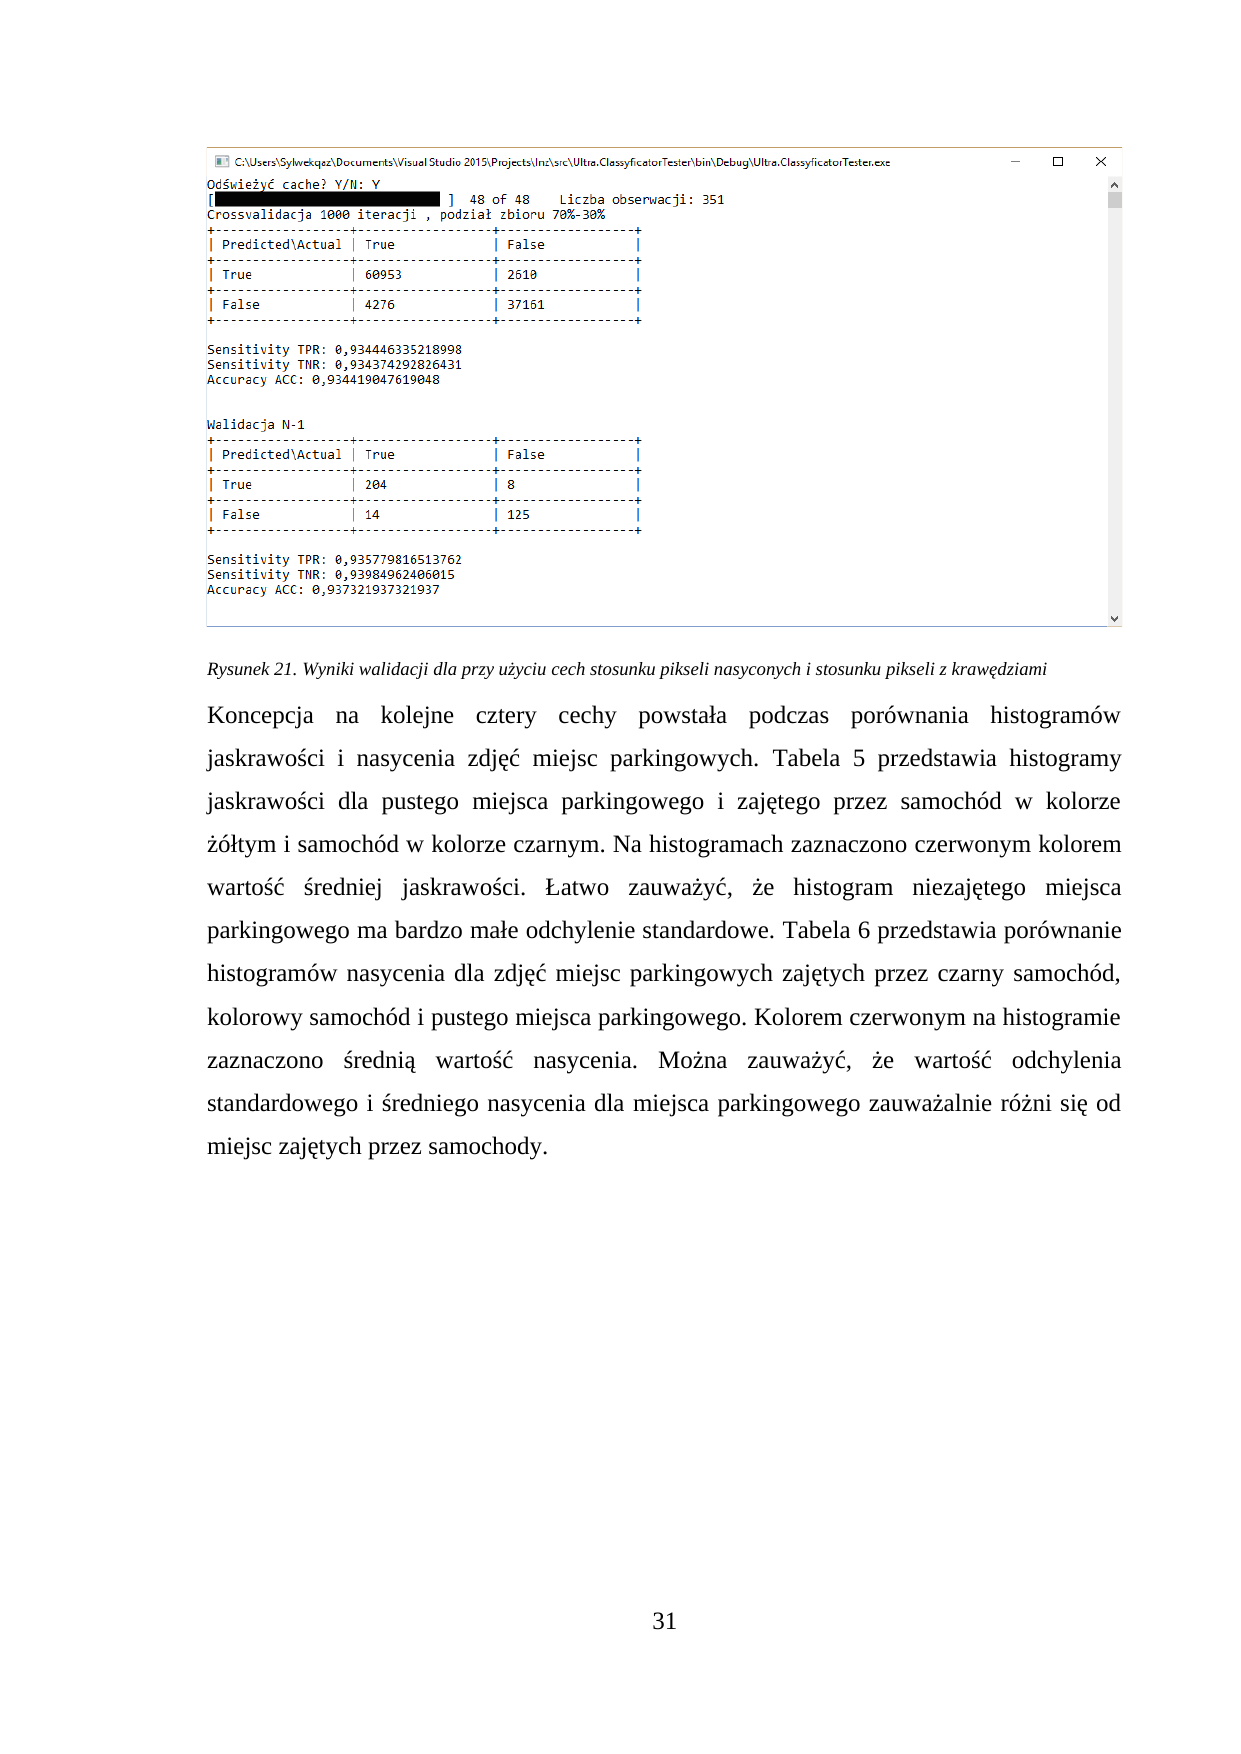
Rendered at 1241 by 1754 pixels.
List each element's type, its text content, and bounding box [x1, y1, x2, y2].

text Koncepcja na kolejne cztery cechy powstała podczas porównania histogramów jaskrawości i nasycenia zdjęć miejsc parkingowych. Tabela 5 przedstawia histogramy jaskrawości dla pustego miejsca parkingowego i zajętego przez samochód w kolorze żółtym i samochód w kolorze czarnym. Na histogramach zaznaczono czerwonym kolorem wartość średniej jaskrawości. Łatwo zauważyć, że histogram niezajętego miejsca parkingowego ma bardzo małe odchylenie standardowe. Tabela 6 przedstawia porównanie histogramów nasycenia dla zdjęć miejsc parkingowych zajętych przez czarny samochód, kolorowy samochód i pustego miejsca parkingowego. Kolorem czerwonym na histogramie zaznaczono średnią wartość nasycenia. Można zauważyć, że wartość odchylenia standardowego i średniego nasycenia dla miejsca parkingowego zauważalnie różni się od miejsc zajętych przez samochody. [207, 700, 1122, 1160]
text Rysunek 21. Wyniki walidacji dla przy użyciu cech stosunku pikseli nasyconych i stosunku pikseli z krawędziami [207, 657, 1122, 679]
